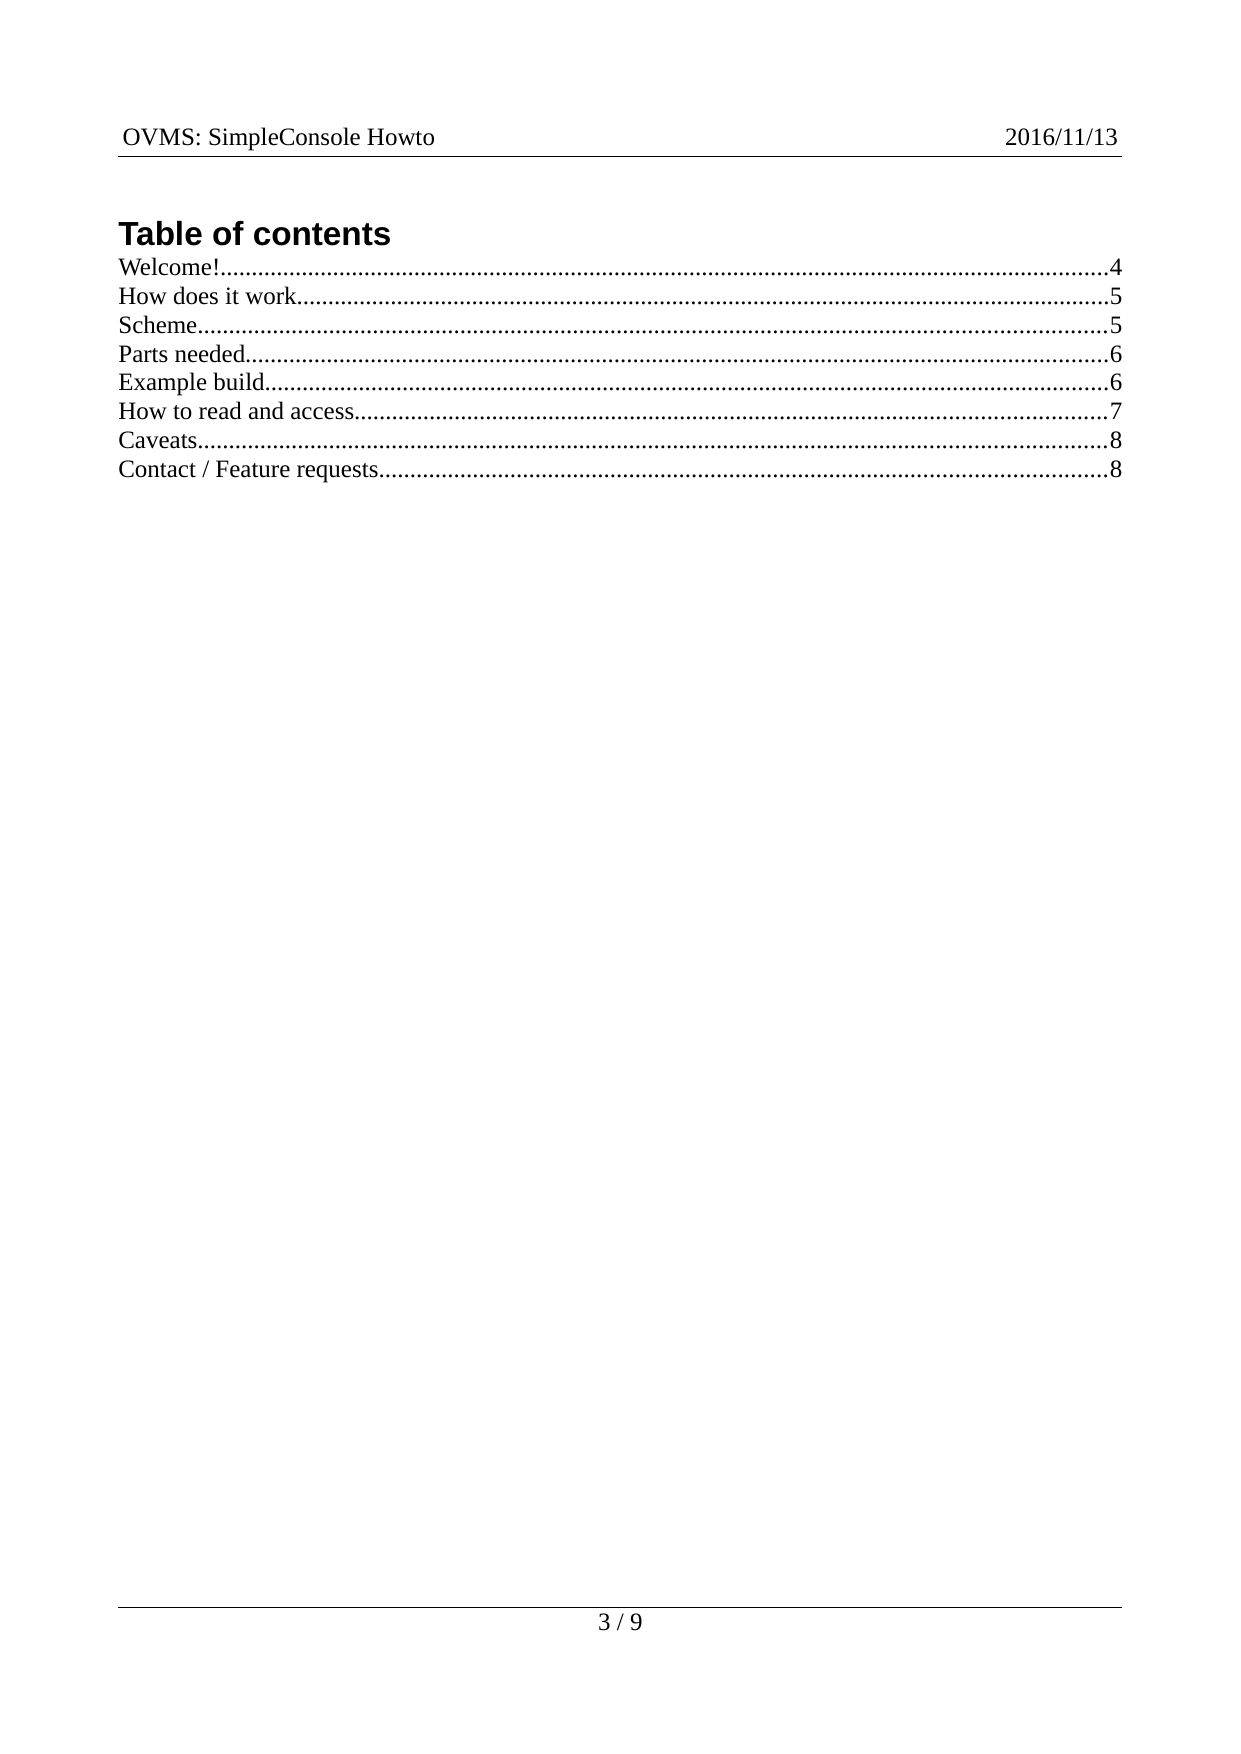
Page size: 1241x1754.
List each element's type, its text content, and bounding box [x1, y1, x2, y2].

text Contact / Feature requests 8 [118, 454, 1122, 482]
text Example build 6 [118, 367, 1122, 396]
text Scheme 5 [118, 310, 1122, 339]
text Parts needed 6 [118, 339, 1122, 367]
text Welcome! 4 [118, 252, 1122, 281]
text Caveats 8 [118, 425, 1122, 454]
text How to read and access 7 [118, 396, 1122, 425]
text How does it work 5 [118, 281, 1122, 310]
subtitle Table of contents [118, 214, 1122, 252]
